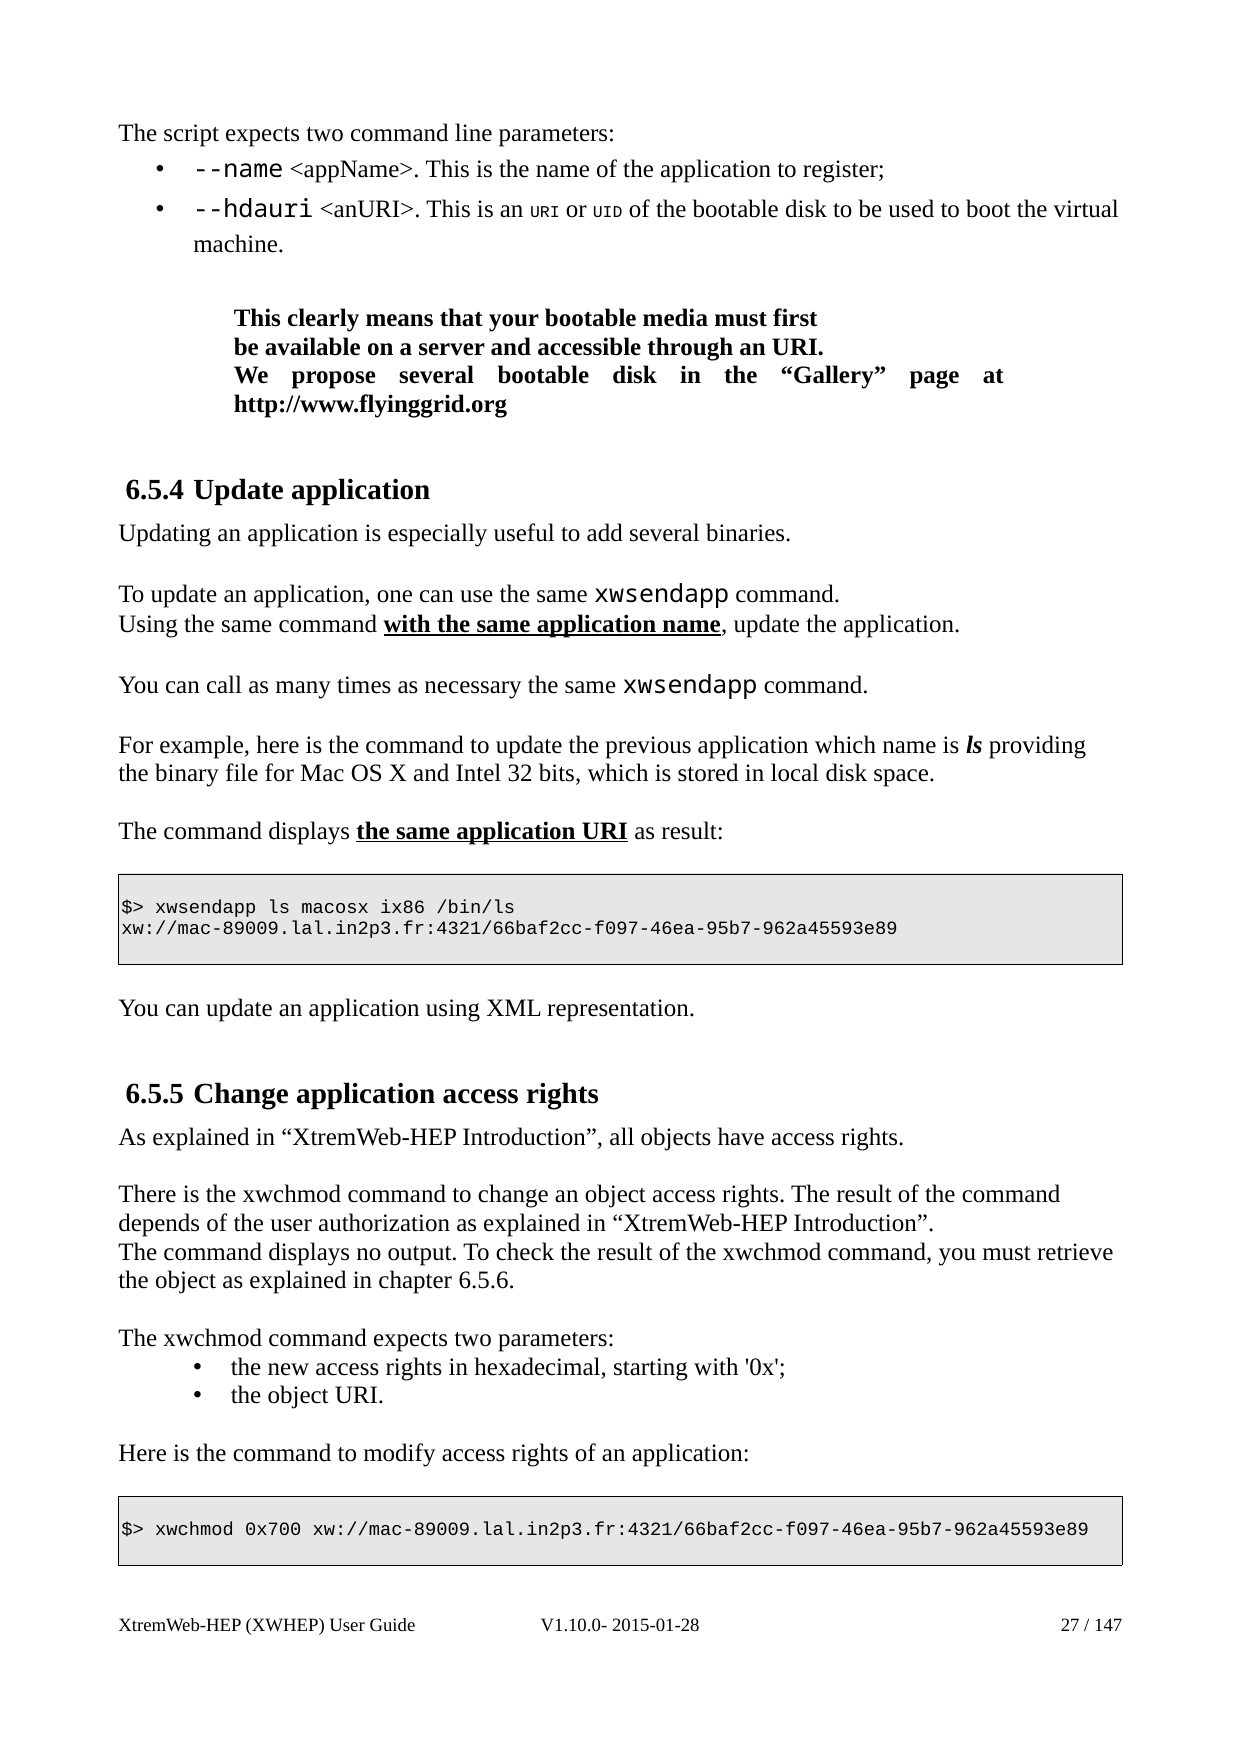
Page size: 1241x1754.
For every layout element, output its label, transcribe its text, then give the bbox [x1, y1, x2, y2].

list the object URI. [193, 1381, 1122, 1409]
text We propose several bootable disk in the “Gallery” page at http://www.flyinggrid.org [233, 361, 1004, 418]
text This clearly means that your bootable media must first [233, 303, 1004, 332]
text The script expects two command line parameters: [118, 118, 1122, 147]
text You can call as many times as necessary the same xwsendapp command. [118, 667, 1122, 701]
text $> xwchmod 0x700 xw://mac-89009.lal.in2p3.fr:4321/66baf2cc-f097-46ea-95b7-962a45593e89 [119, 1517, 1122, 1538]
text Updating an application is especially useful to add several binaries. [118, 518, 1122, 547]
list the new access rights in hexadecimal, starting with '0x'; [193, 1352, 1122, 1381]
subtitle Update application [118, 472, 1122, 505]
text The command displays no output. To check the result of the xwchmod command, you must retrieve the object as explained in chapter 6.5.6. [118, 1237, 1122, 1294]
list --name <appName>. This is the name of the application to register; [156, 151, 1122, 185]
text For example, here is the command to update the previous application which name is ls providing the binary file for Mac OS X and Intel 32 bits, which is stored in local disk space. [118, 730, 1122, 787]
text You can update an application using XML representation. [118, 993, 1122, 1022]
text Here is the command to modify access rights of an application: [118, 1438, 1122, 1467]
text To update an application, one can use the same xwsendapp command. [118, 575, 1122, 609]
text There is the xwchmod command to change an object access rights. The result of the command depends of the user authorization as explained in “XtremWeb-HEP Introduction”. [118, 1179, 1122, 1237]
text Using the same command with the same application name, update the application. [118, 609, 1122, 638]
text The command displays the same application URI as result: [118, 816, 1122, 845]
text As explained in “XtremWeb-HEP Introduction”, all objects have access rights. [118, 1122, 1122, 1151]
text The xwchmod command expects two parameters: [118, 1323, 1122, 1352]
text be available on a server and accessible through an URI. [233, 332, 1004, 361]
subtitle Change application access rights [118, 1076, 1122, 1109]
list --hdauri <anURI>. This is an uri or uid of the bootable disk to be used to boot the virtual machine. [156, 190, 1122, 258]
text xw://mac-89009.lal.in2p3.fr:4321/66baf2cc-f097-46ea-95b7-962a45593e89 [119, 916, 1122, 937]
text $> xwsendapp ls macosx ix86 /bin/ls [119, 895, 1122, 916]
